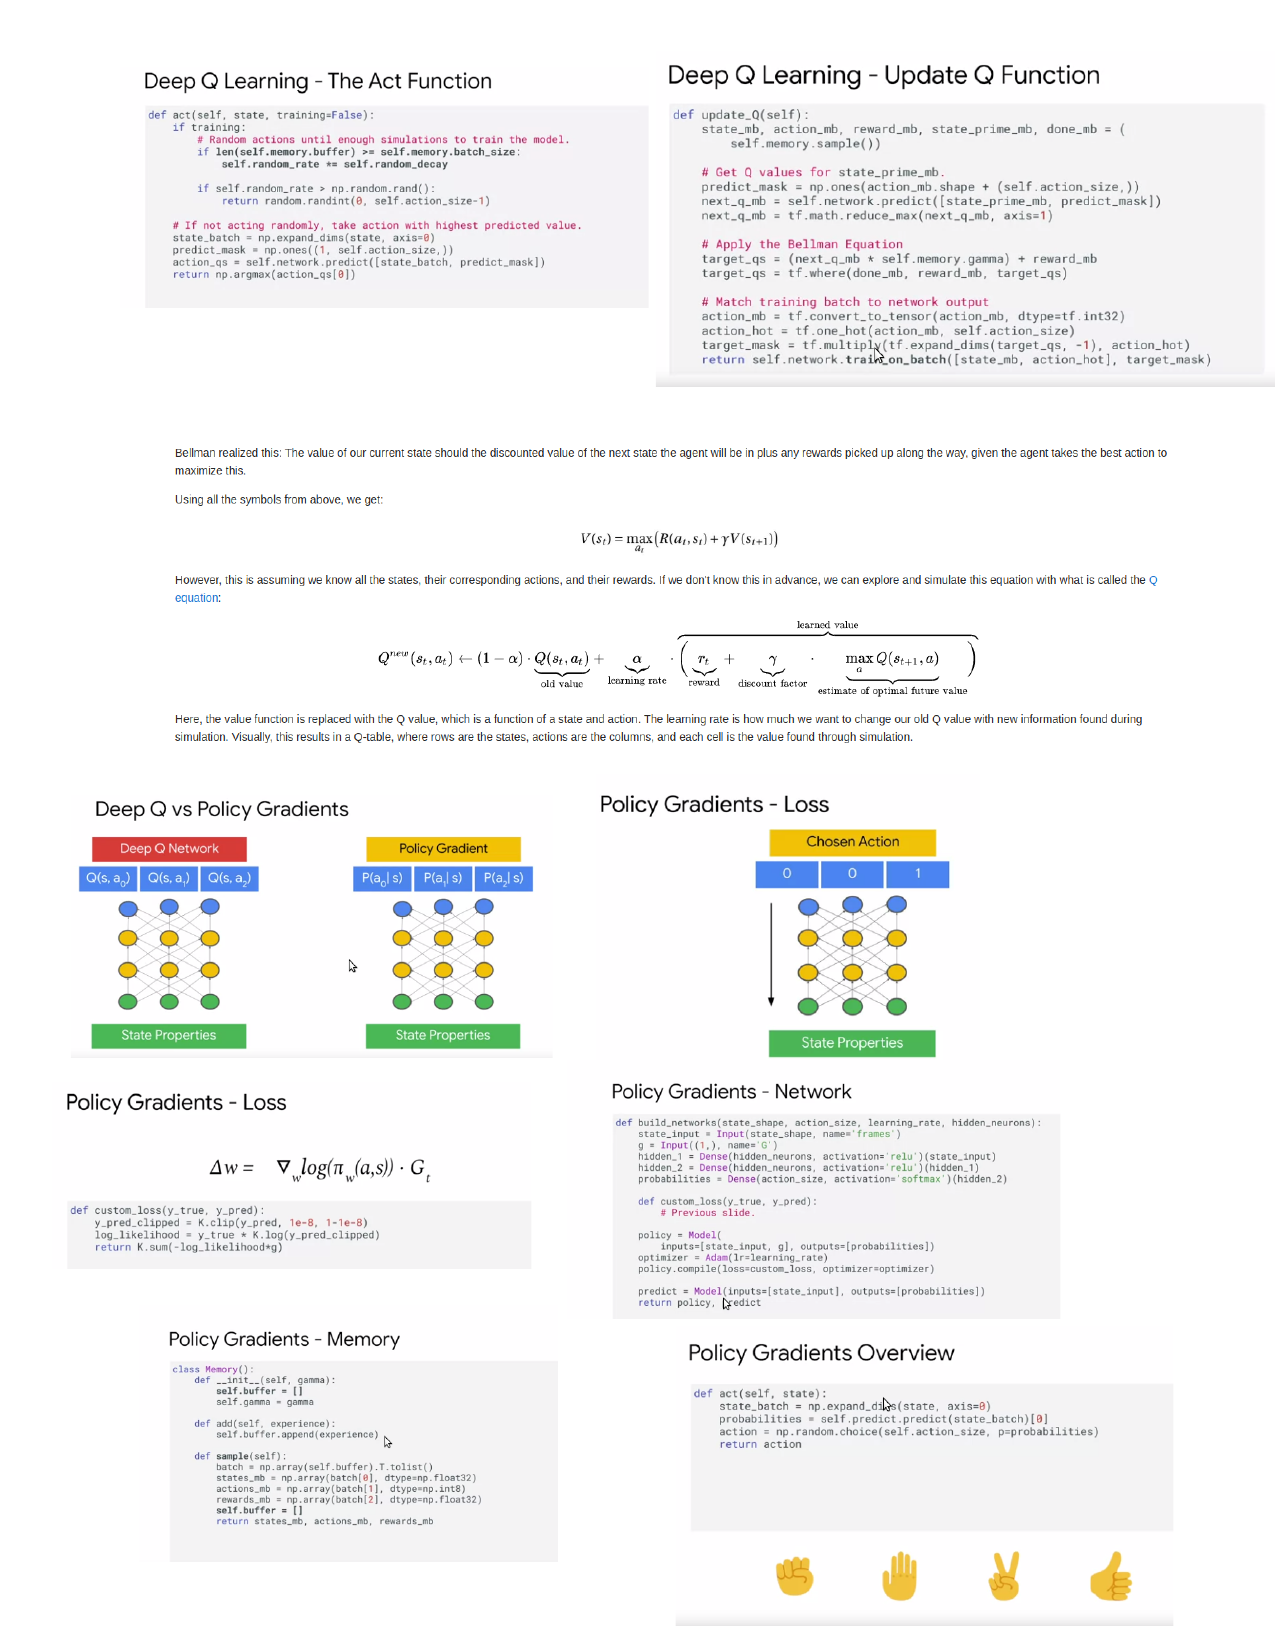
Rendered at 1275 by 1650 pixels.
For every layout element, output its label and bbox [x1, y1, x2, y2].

picture [138, 1305, 558, 1562]
picture [567, 774, 1061, 1319]
picture [119, 67, 649, 308]
picture [70, 795, 553, 1058]
picture [52, 1082, 532, 1269]
picture [655, 51, 1275, 387]
picture [137, 433, 1176, 759]
picture [675, 1326, 1174, 1626]
